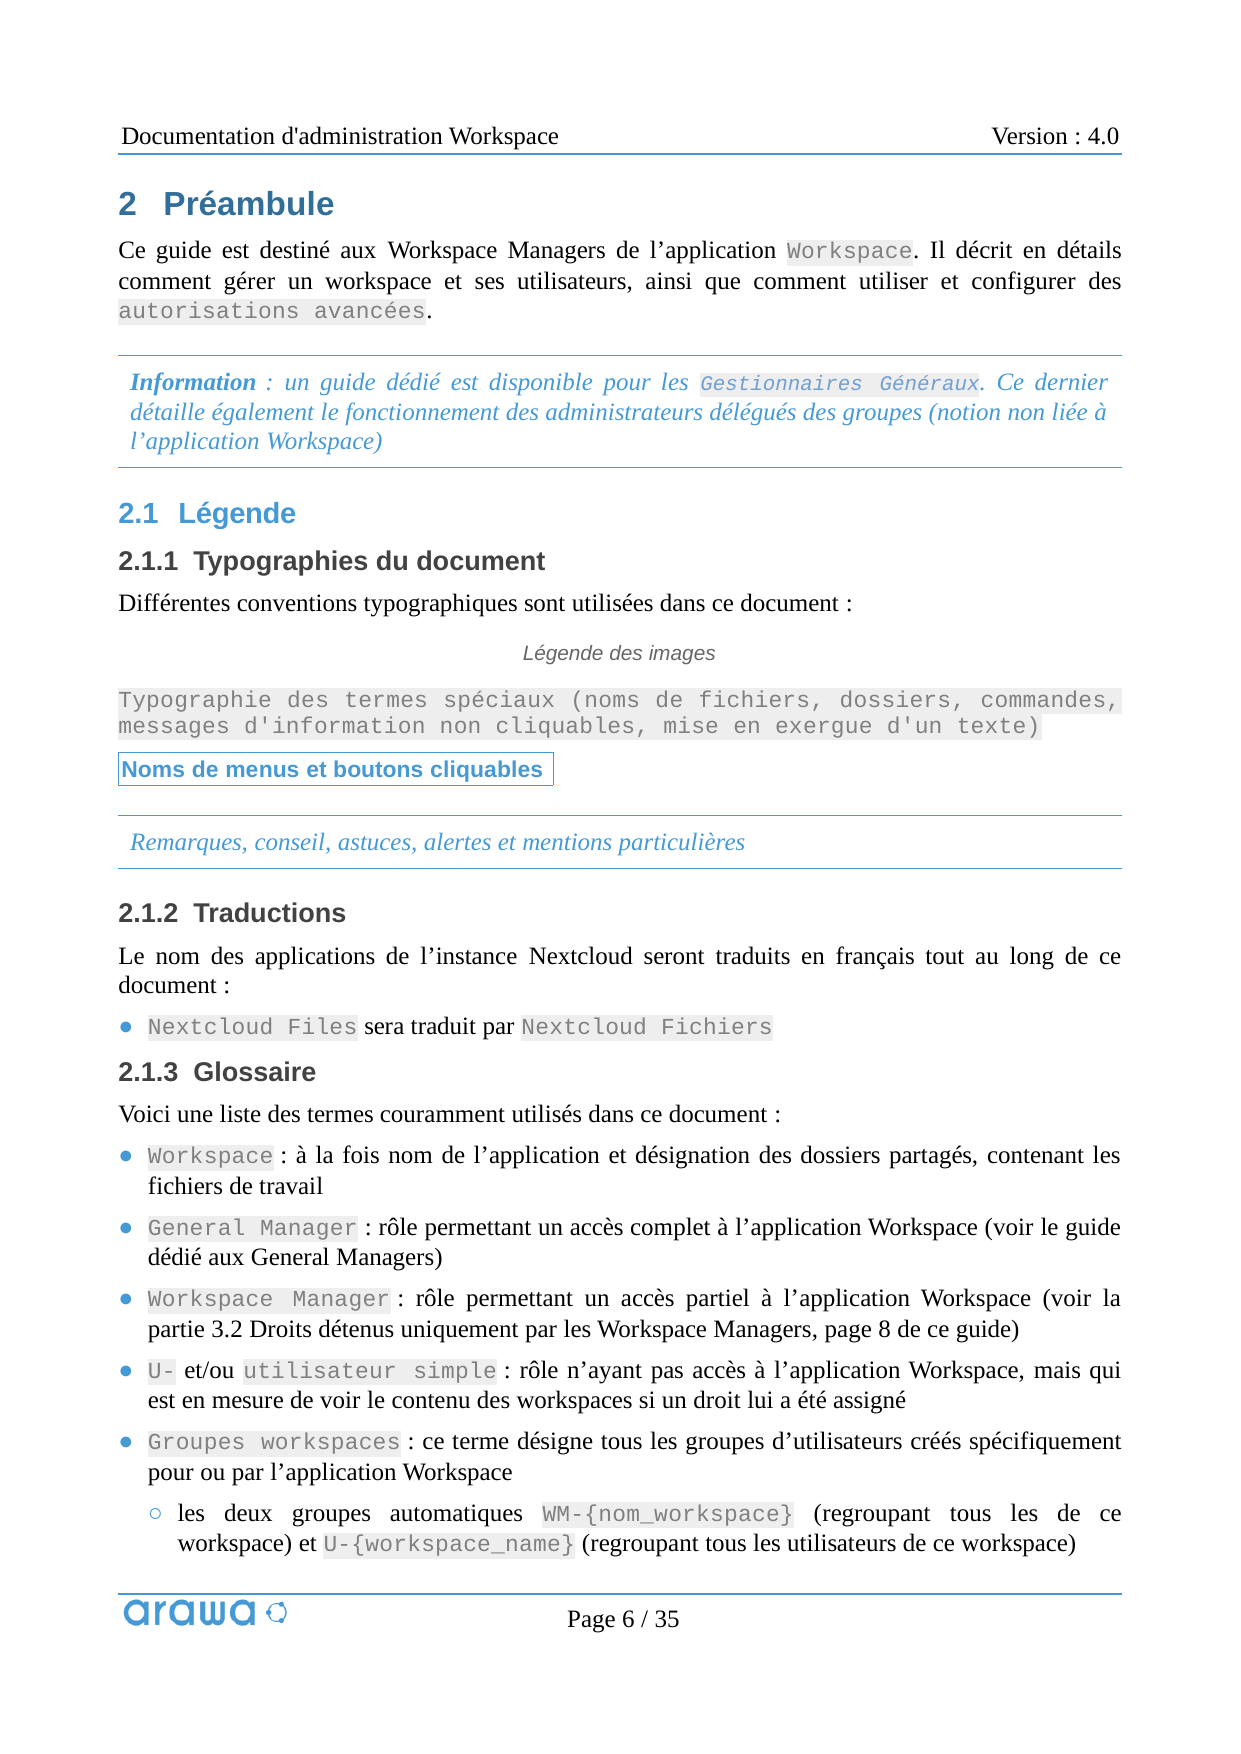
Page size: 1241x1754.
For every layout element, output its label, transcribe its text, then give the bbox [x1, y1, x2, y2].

list Groupes workspaces : ce terme désigne tous les groupes d’utilisateurs créés spécifiquement pour ou par l’application Workspace [118, 1426, 1122, 1486]
text Différentes conventions typographiques sont utilisées dans ce document : [118, 588, 1122, 617]
subtitle Préambule [118, 184, 1122, 223]
list les deux groupes automatiques WM-{nom_workspace} (regroupant tous les de ce workspace) et U-{workspace_name} (regroupant tous les utilisateurs de ce workspace) [148, 1497, 1122, 1559]
list Nextcloud Files sera traduit par Nextcloud Fichiers [118, 1011, 1122, 1041]
subtitle Typographies du document [118, 544, 1122, 575]
subtitle Traductions [118, 897, 1122, 928]
picture [121, 1597, 290, 1628]
text Voici une liste des termes couramment utilisés dans ce document : [118, 1099, 1122, 1128]
text Ce guide est destiné aux Workspace Managers de l’application Workspace. Il décrit en détails comment gérer un workspace et ses utilisateurs, ainsi que comment utiliser et configurer des autorisations avancées. [118, 235, 1122, 325]
list U- et/ou utilisateur simple : rôle n’ayant pas accès à l’application Workspace, mais qui est en mesure de voir le contenu des workspaces si un droit lui a été assigné [118, 1354, 1122, 1414]
text Légende des images [118, 641, 1122, 665]
text Le nom des applications de l’instance Nextcloud seront traduits en français tout au long de ce document : [118, 941, 1122, 999]
text Noms de menus et boutons cliquables [119, 753, 553, 785]
list Workspace Manager : rôle permettant un accès partiel à l’application Workspace (voir la partie 3.2 Droits détenus uniquement par les Workspace Managers, page 7 de ce guide) [118, 1283, 1122, 1343]
list General Manager : rôle permettant un accès complet à l’application Workspace (voir le guide dédié aux General Managers) [118, 1212, 1122, 1271]
text Information : un guide dédié est disponible pour les Gestionnaires Généraux. Ce dernier détaille également le fonctionnement des administrateurs délégués des groupes (notion non liée à l’application Workspace) [118, 356, 1122, 467]
text Remarques, conseil, astuces, alertes et mentions particulières [118, 816, 1122, 868]
list Workspace : à la fois nom de l’application et désignation des dossiers partagés, contenant les fichiers de travail [118, 1140, 1122, 1200]
subtitle Légende [118, 496, 1122, 530]
subtitle Glossaire [118, 1056, 1122, 1087]
text [554, 752, 1122, 785]
